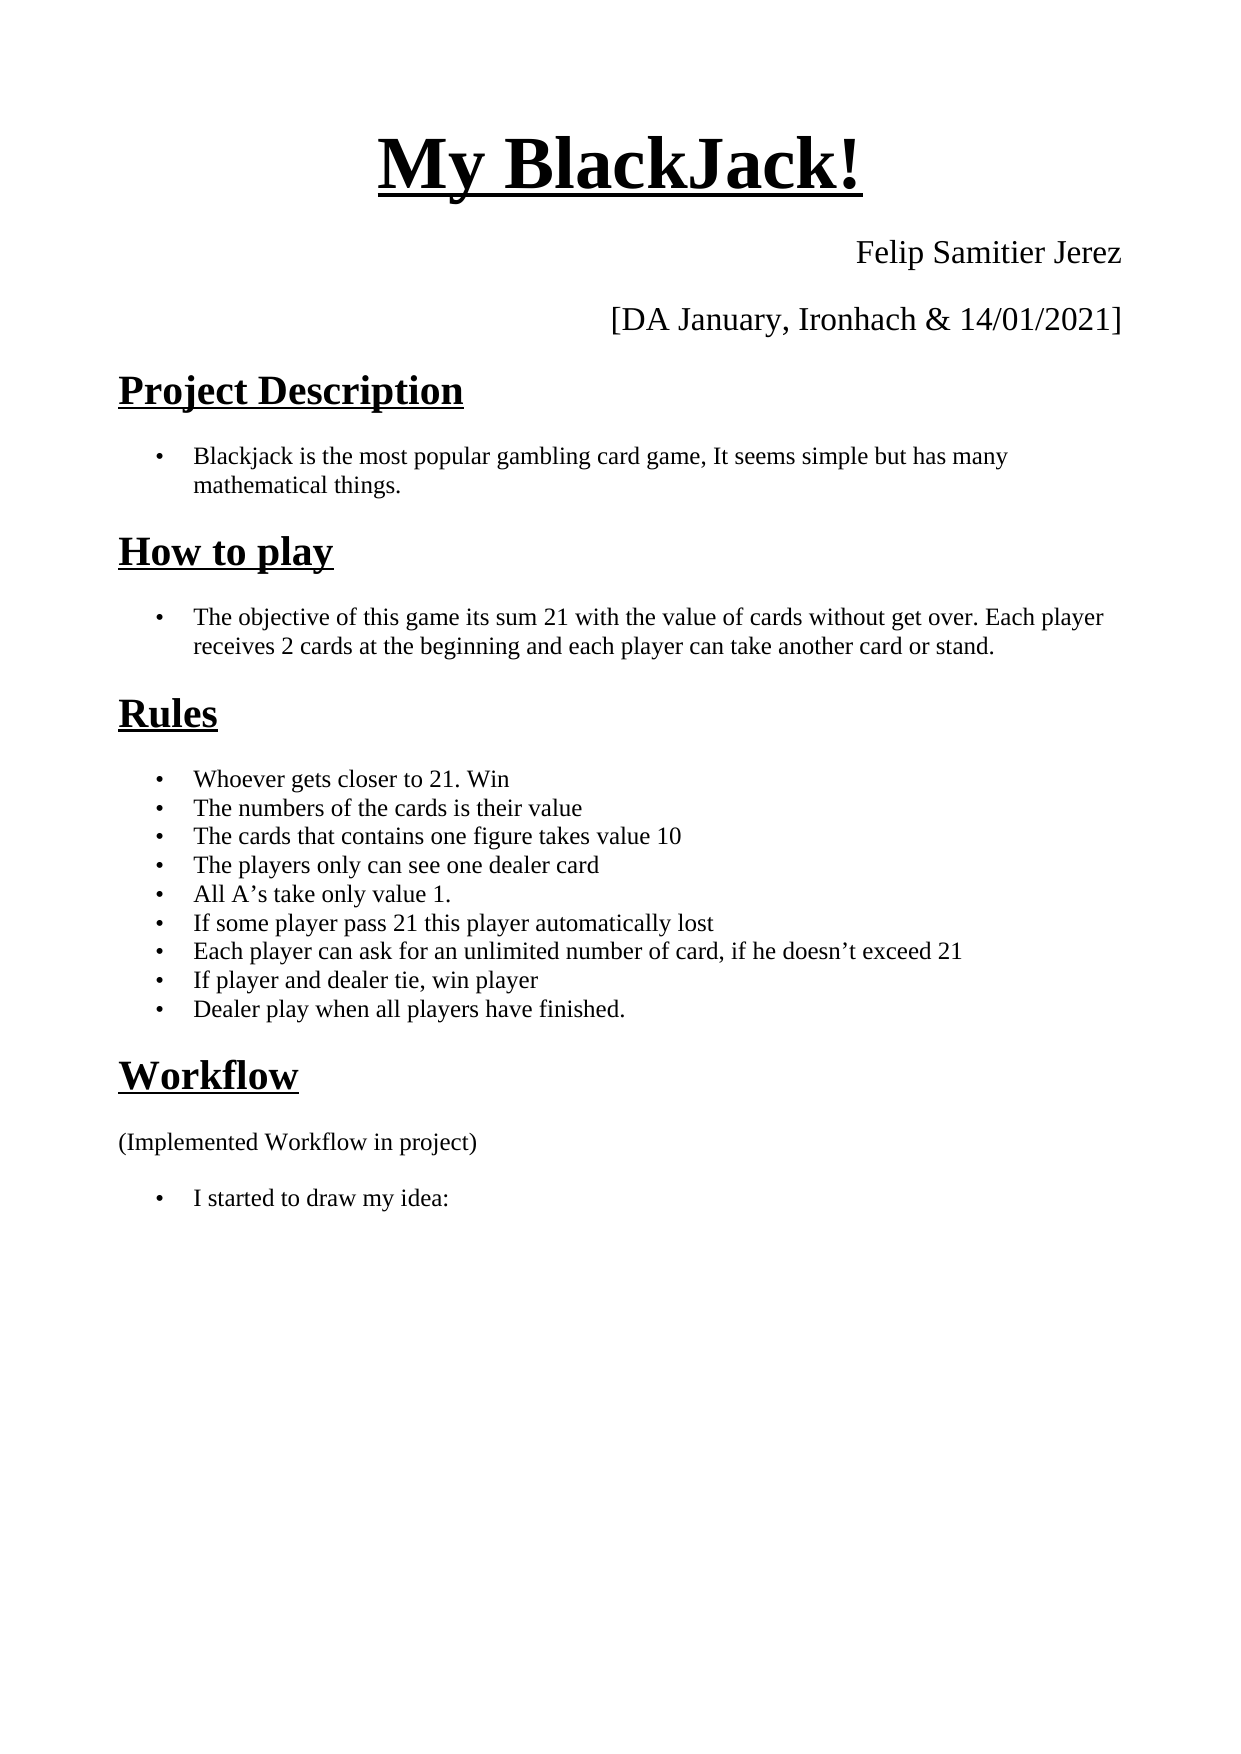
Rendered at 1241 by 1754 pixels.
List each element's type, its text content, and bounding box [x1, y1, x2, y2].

text Project Description [118, 365, 1122, 413]
text (Implemented Workflow in project) [118, 1127, 1122, 1155]
list The players only can see one dealer card [156, 850, 1122, 879]
list The cards that contains one figure takes value 10 [156, 821, 1122, 850]
list Dealer play when all players have finished. [156, 994, 1122, 1023]
text [DA January, Ironhach & 14/01/2021] [118, 299, 1122, 337]
text How to play [118, 527, 1122, 574]
list The numbers of the cards is their value [156, 793, 1122, 821]
text Rules [118, 688, 1122, 736]
list The objective of this game its sum 21 with the value of cards without get over. Each player receives 2 cards at the beginning and each player can take another card or stand. [156, 602, 1122, 660]
list All A’s take only value 1. [156, 879, 1122, 908]
list I started to draw my idea: [156, 1183, 1122, 1212]
list If some player pass 21 this player automatically lost [156, 908, 1122, 936]
text Felip Samitier Jerez [118, 232, 1122, 271]
text Workflow [118, 1051, 1122, 1099]
text My BlackJack! [118, 118, 1122, 204]
list Each player can ask for an unlimited number of card, if he doesn’t exceed 21 [156, 936, 1122, 965]
list Whoever gets closer to 21. Win [156, 764, 1122, 793]
list Blackjack is the most popular gambling card game, It seems simple but has many mathematical things. [156, 441, 1122, 498]
list If player and dealer tie, win player [156, 965, 1122, 994]
